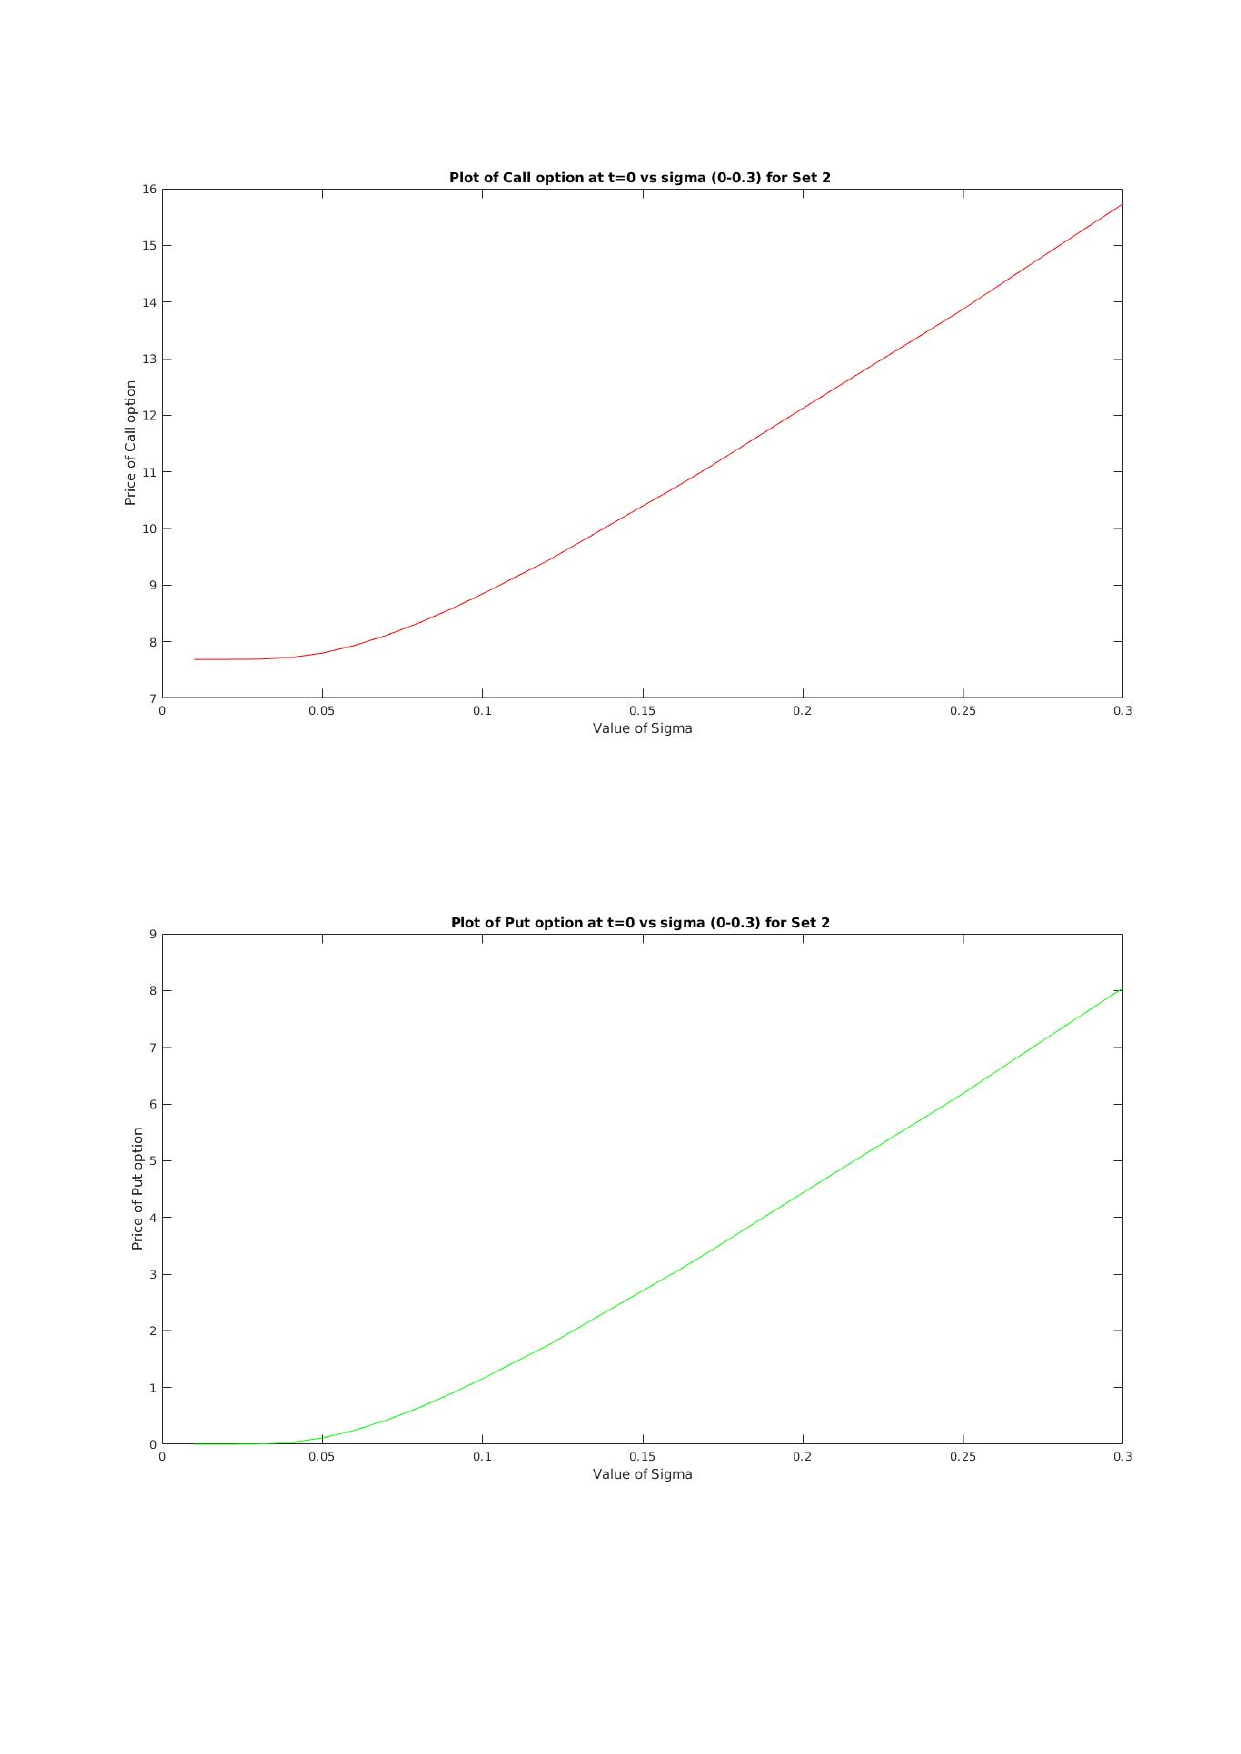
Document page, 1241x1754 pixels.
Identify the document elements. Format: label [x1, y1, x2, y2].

picture [0, 886, 1241, 1513]
picture [0, 141, 1241, 767]
